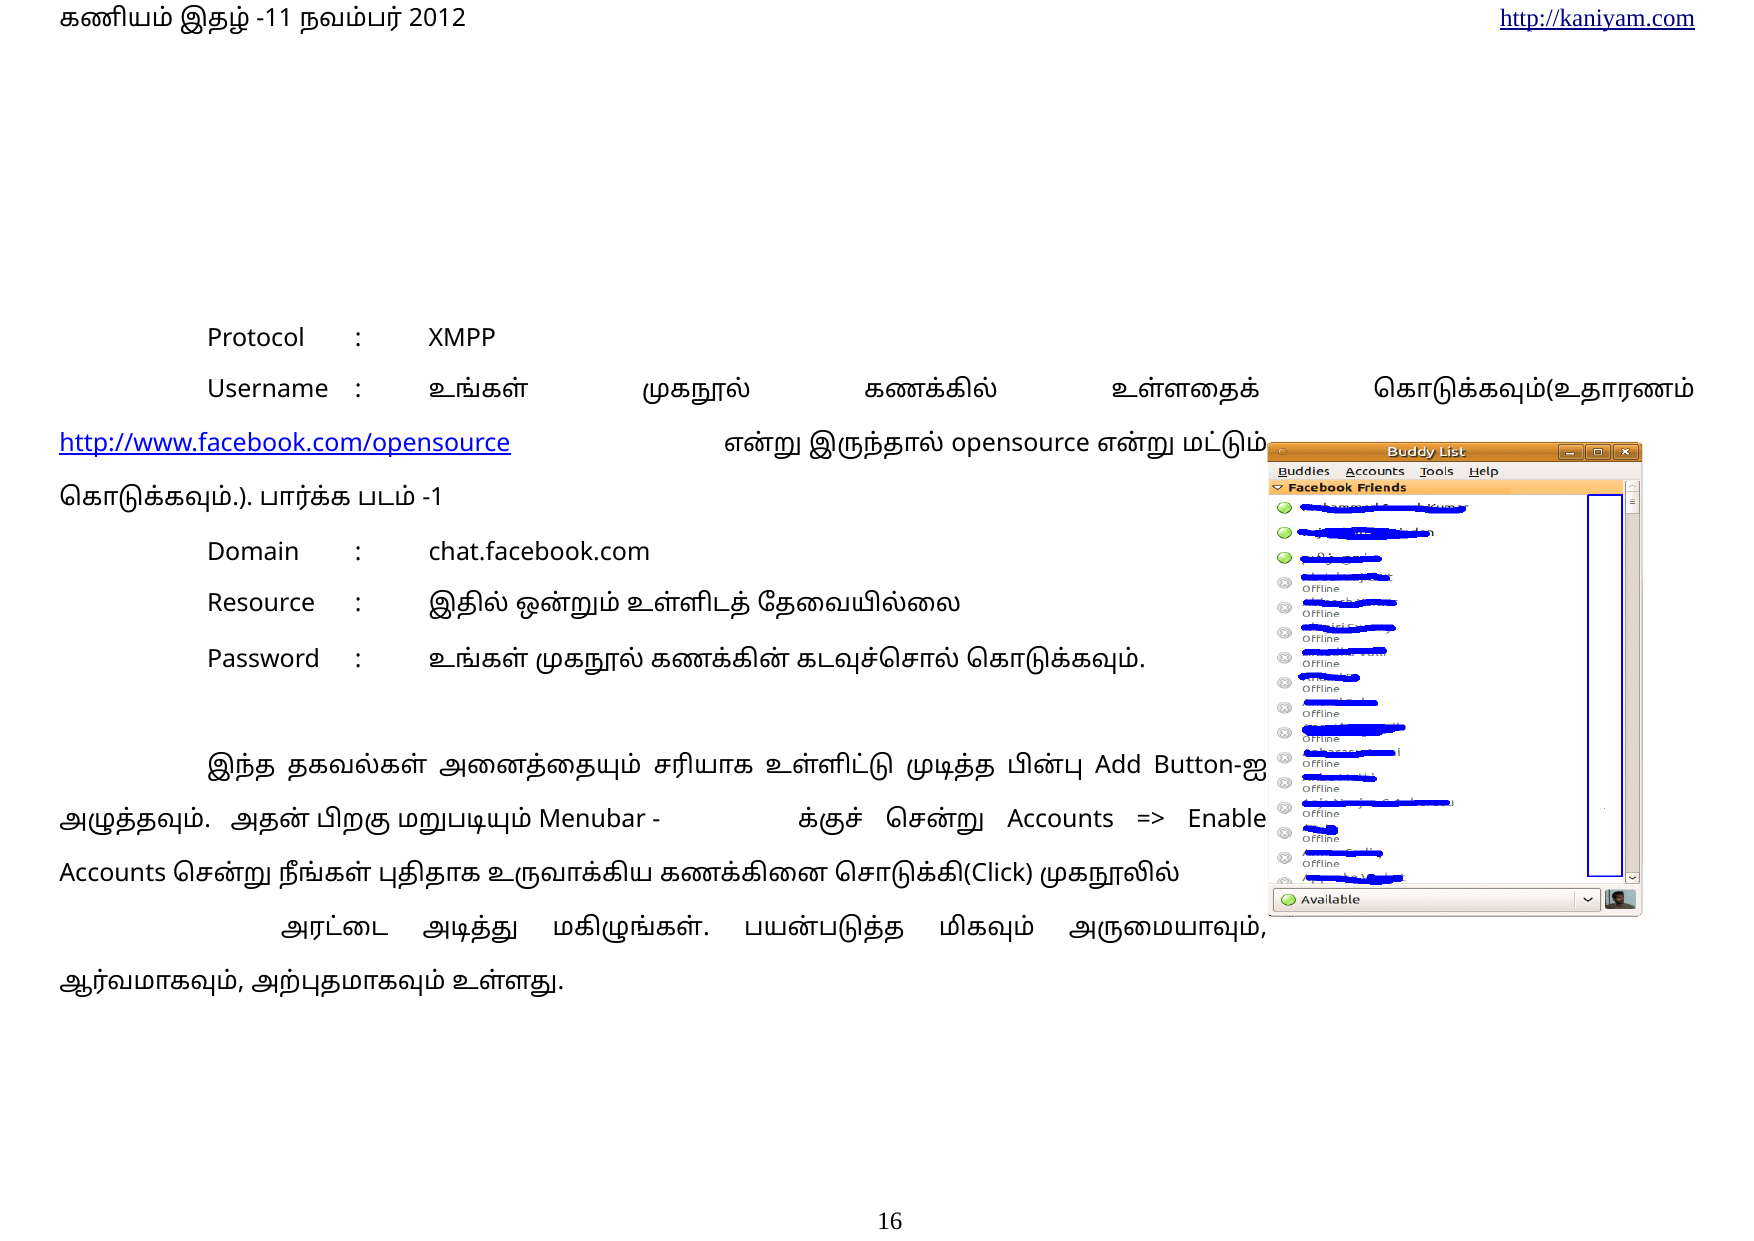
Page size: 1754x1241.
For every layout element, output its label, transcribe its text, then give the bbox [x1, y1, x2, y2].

text [1643, 585, 1695, 622]
text [1643, 640, 1695, 677]
text இந்த தகவல்கள் அனைத்தையும் சரியாக உள்ளிட்டு முடித்த பின்பு Add Button-ஐ அழுத்தவும். அதன் பிறகு மறுபடியும் Menubar - க்குச் சென்று Accounts => Enable Accounts சென்று நீங்கள் புதிதாக உருவாக்கிய கணக்கினை சொடுக்கி(Click) முகநூலில் அரட்டை அடித்து மகிழுங்கள். பயன்படுத்த மிகவும் அருமையாவும், ஆர்வமாகவும், அற்புதமாகவும் உள்ளது. [59, 747, 1695, 1000]
text Resource : இதில் ஒன்றும் உள்ளிடத் தேவையில்லை [59, 585, 1267, 622]
text [1643, 534, 1695, 568]
text Password : உங்கள் முகநூல் கணக்கின் கடவுச்சொல் கொடுக்கவும். [59, 640, 1267, 677]
text Username : உங்கள் முகநூல் கணக்கில் உள்ளதைக் கொடுக்கவும்(உதாரணம் http://www.facebook.com/opensource என்று இருந்தால் opensource என்று மட்டும் கொடுக்கவும்.). பார்க்க படம் -1 [59, 371, 1695, 516]
text Protocol : XMPP [59, 319, 1695, 354]
text Domain : chat.facebook.com [59, 534, 1267, 568]
